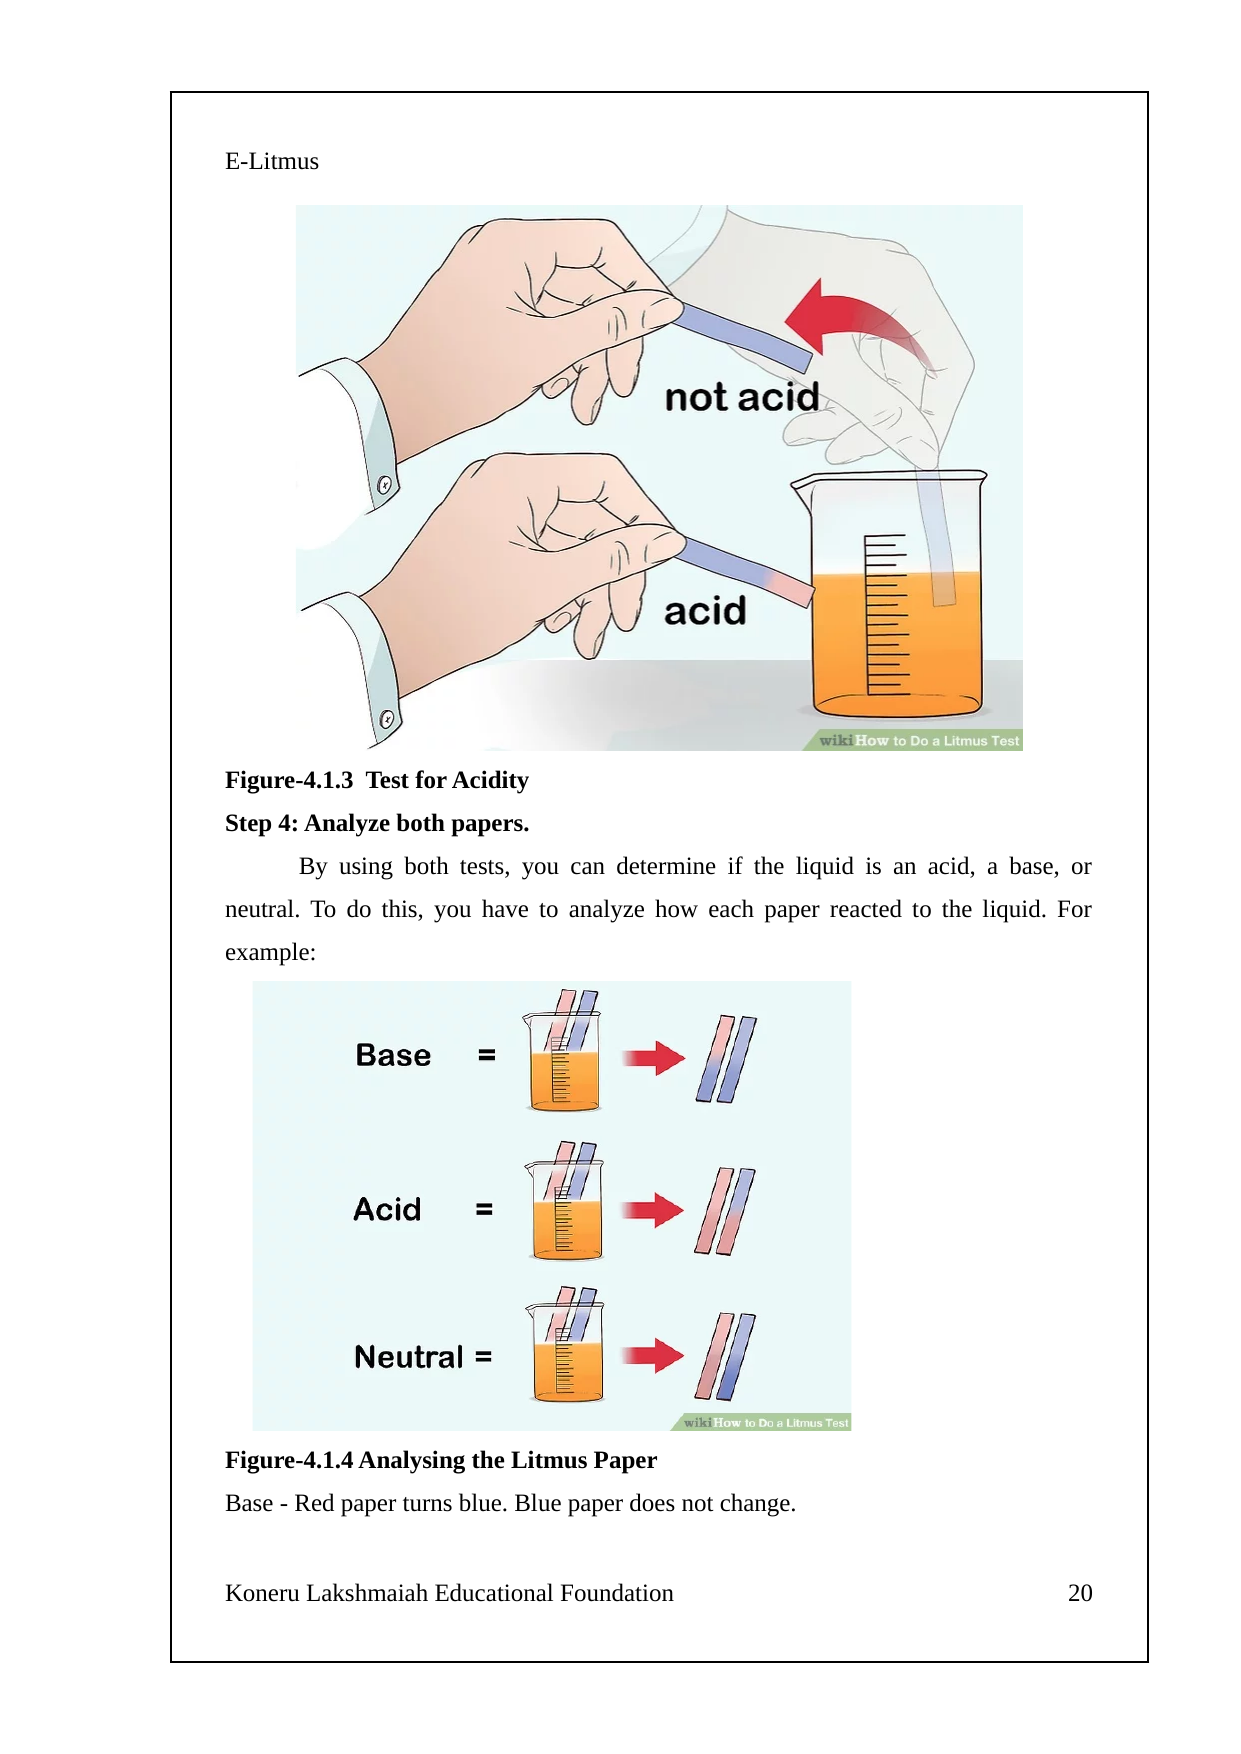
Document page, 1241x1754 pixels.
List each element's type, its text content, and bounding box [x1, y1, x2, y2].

text Figure-4.1.3 Test for Acidity [225, 205, 1094, 794]
picture [252, 981, 852, 1431]
picture [295, 205, 1023, 751]
text By using both tests, you can determine if the liquid is an acid, a base, or neutral. To do this, you have to analyze how each paper reacted to the liquid. For example: [225, 851, 1094, 966]
text Figure-4.1.4 Analysing the Litmus Paper [225, 981, 1094, 1474]
text Step 4: Analyze both papers. [225, 808, 1094, 837]
text Base - Red paper turns blue. Blue paper does not change. [225, 1488, 1094, 1517]
